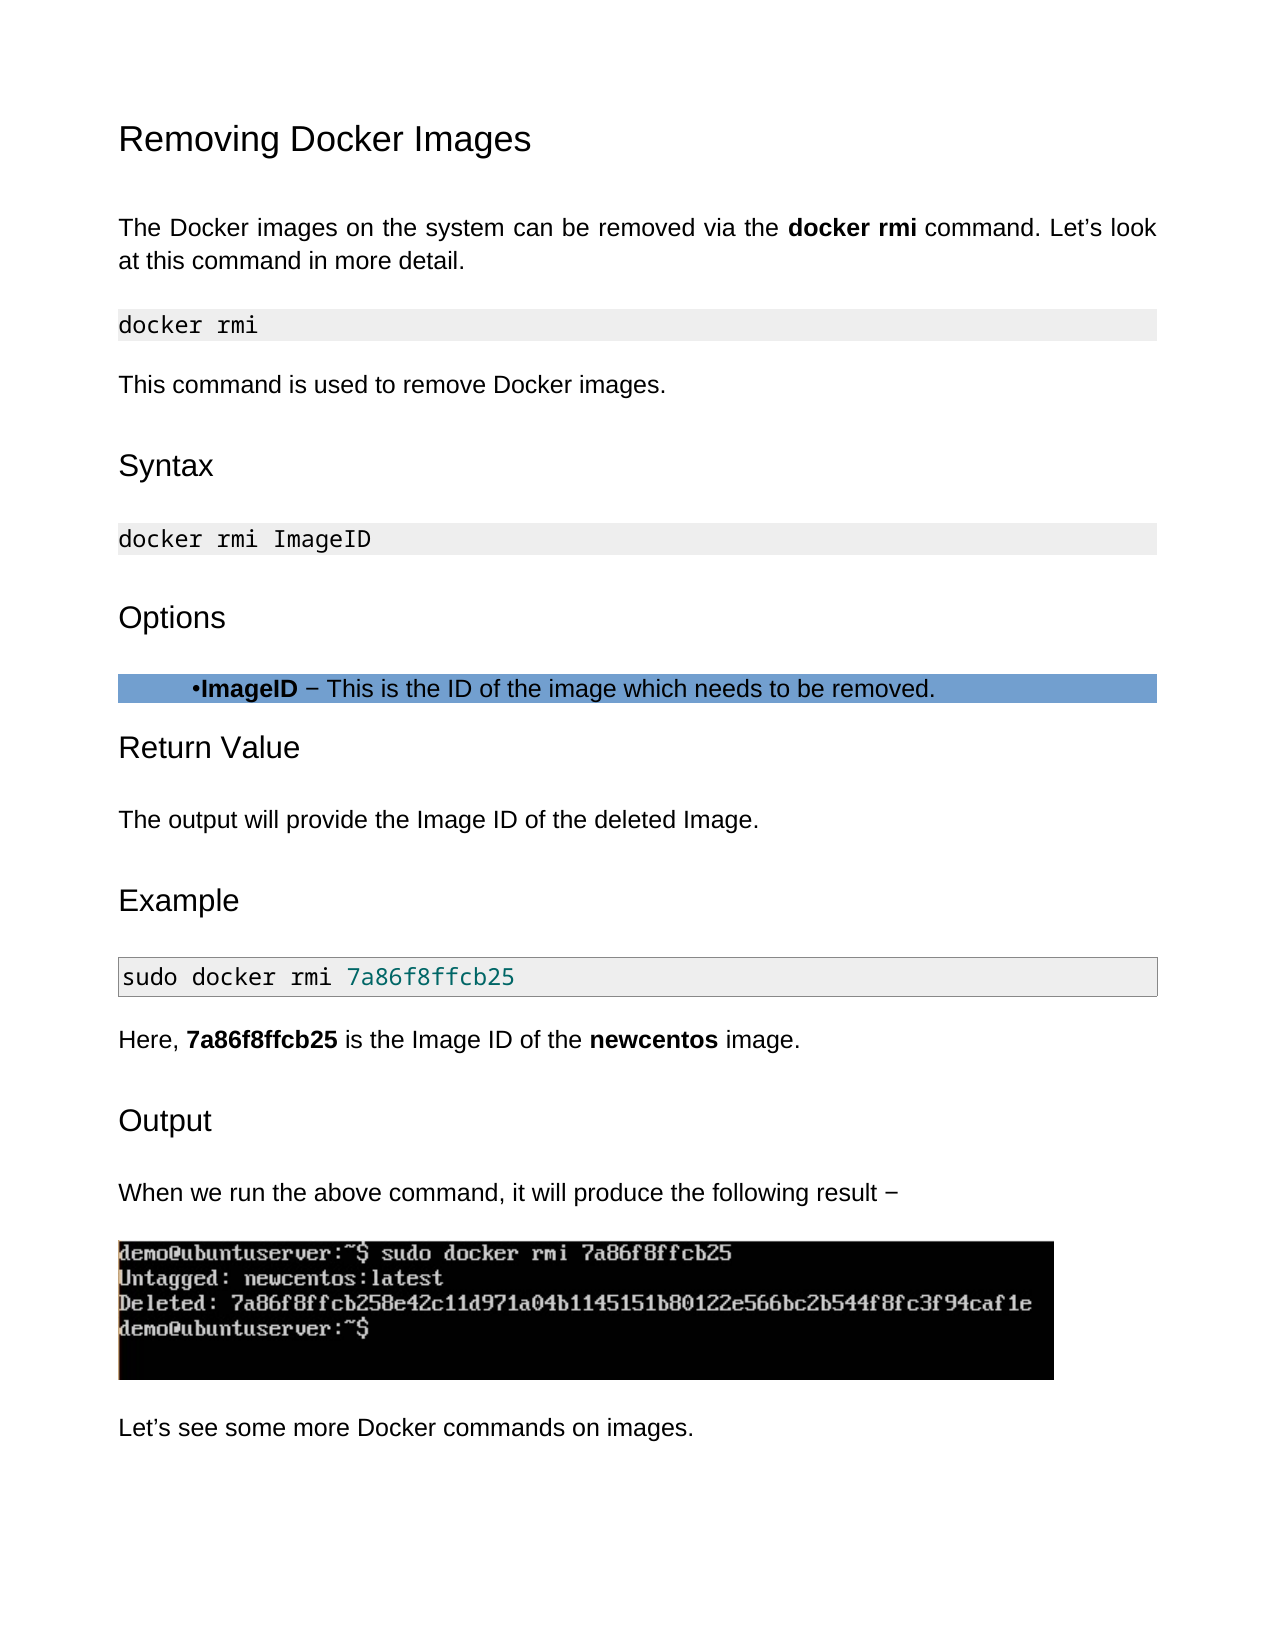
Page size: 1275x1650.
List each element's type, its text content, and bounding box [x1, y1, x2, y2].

text When we run the above command, it will produce the following result − [118, 1178, 1157, 1206]
picture [118, 1240, 1054, 1380]
text Here, 7a86f8ffcb25 is the Image ID of the newcentos image. [118, 1025, 1157, 1054]
subtitle Options [118, 599, 1157, 635]
text This command is used to remove Docker images. [118, 370, 1157, 399]
text docker rmi [118, 309, 1157, 341]
subtitle Output [118, 1102, 1157, 1138]
subtitle Removing Docker Images [118, 118, 1157, 159]
subtitle Return Value [118, 729, 1157, 766]
text The Docker images on the system can be removed via the docker rmi command. Let’s look at this command in more detail. [118, 213, 1157, 275]
text sudo docker rmi 7a86f8ffcb25 [119, 958, 1157, 996]
text docker rmi ImageID [118, 523, 1157, 555]
text The output will provide the Image ID of the deleted Image. [118, 805, 1157, 834]
list ImageID − This is the ID of the image which needs to be removed. [118, 674, 1157, 703]
text Let’s see some more Docker commands on images. [118, 1413, 1157, 1442]
subtitle Example [118, 882, 1157, 918]
subtitle Syntax [118, 447, 1157, 483]
